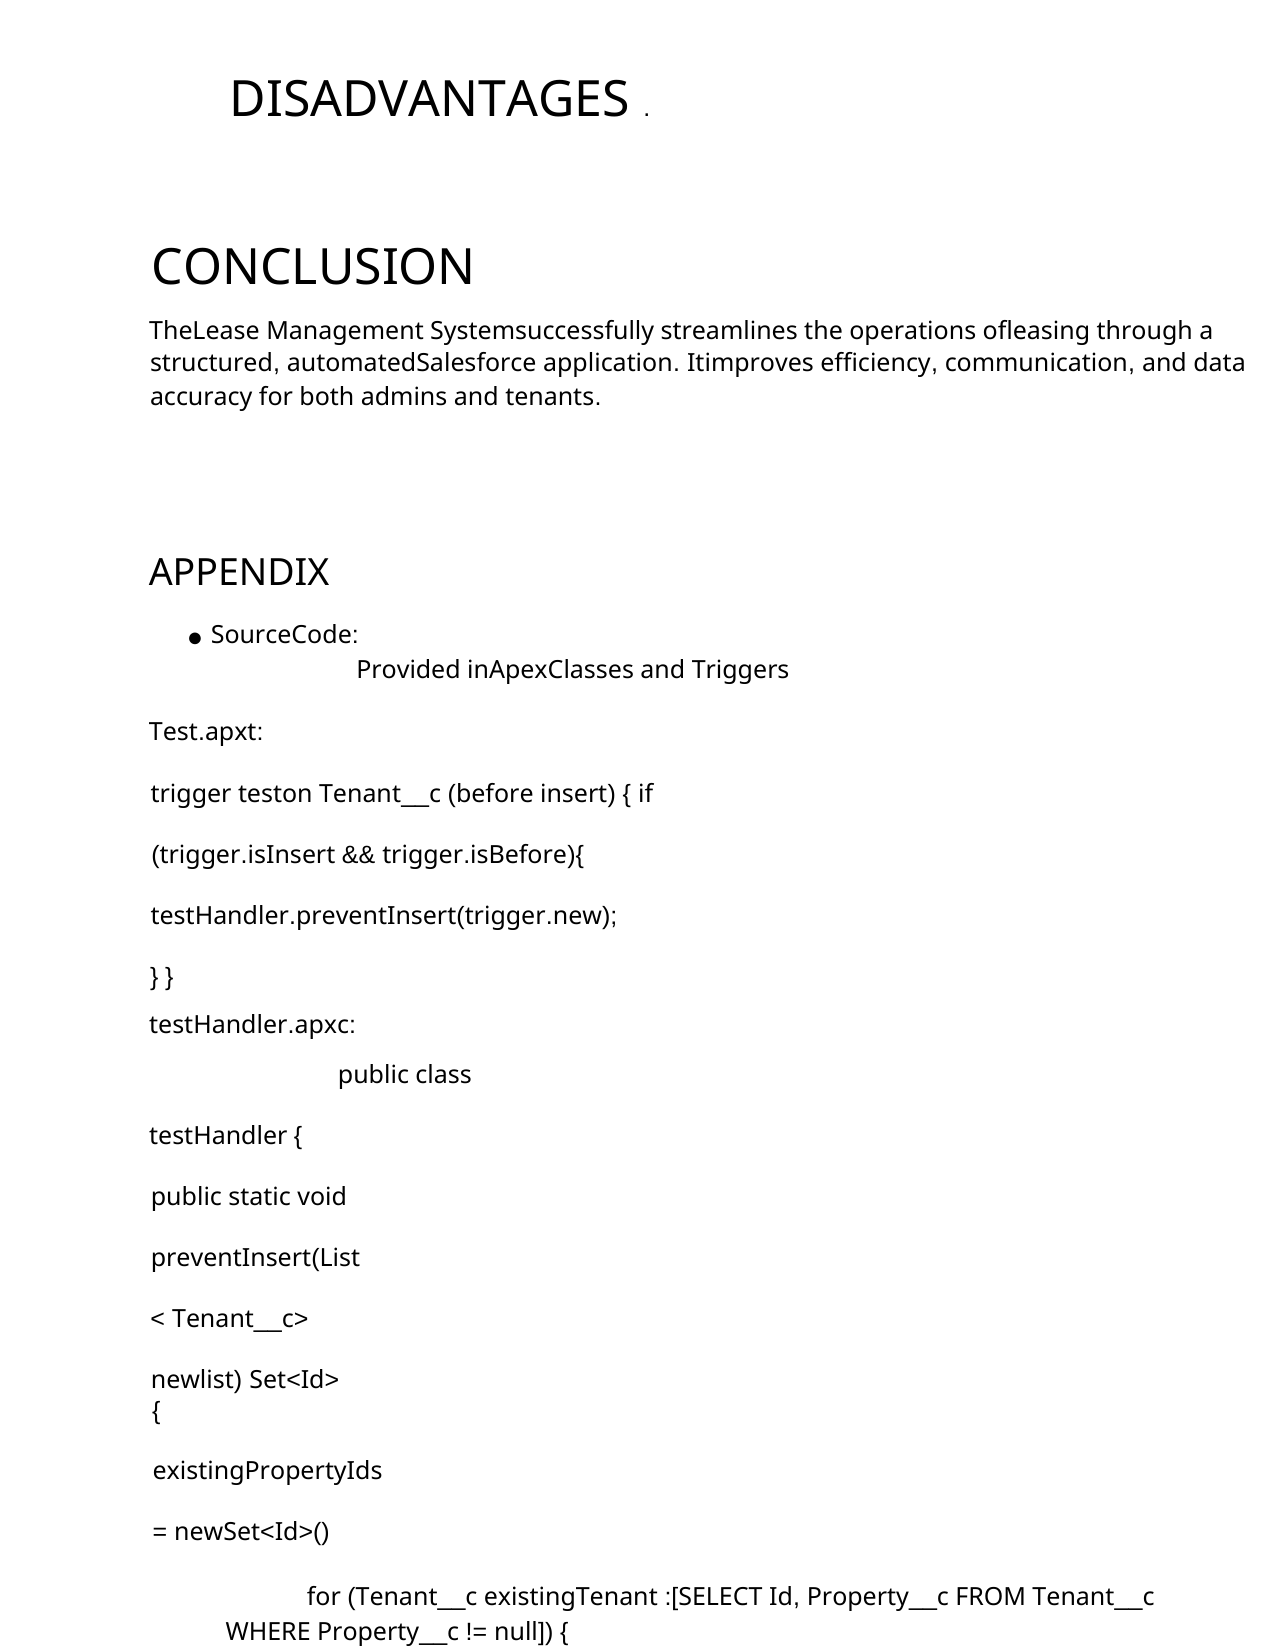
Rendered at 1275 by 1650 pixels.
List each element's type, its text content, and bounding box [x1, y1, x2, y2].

text TheLease Management Systemsuccessfully streamlines the operations ofleasing through a structured, automatedSalesforce application. Itimproves efficiency, communication, and data accuracy for both admins and tenants. [149, 313, 1250, 412]
text public class [148, 1057, 1266, 1091]
text testHandler { [149, 1118, 1266, 1152]
text newlist) Set<Id> [151, 1362, 1266, 1396]
text Provided inApexClasses and Triggers [356, 652, 1266, 686]
text { [152, 1396, 1266, 1425]
text ● SourceCode: [187, 604, 1266, 652]
text testHandler.preventInsert(trigger.new); [150, 897, 1266, 932]
text public static void [151, 1179, 1266, 1213]
text Test.apxt: [149, 714, 1266, 748]
text trigger teston Tenant__c (before insert) { if [150, 775, 1266, 809]
text testHandler.apxc: [149, 1007, 1266, 1041]
text preventInsert(List [151, 1240, 1266, 1274]
text CONCLUSION [152, 231, 1266, 299]
text APPENDIX [148, 546, 1266, 597]
text for (Tenant__c existingTenant :[SELECT Id, Property__c FROM Tenant__c WHERE Property__c != null]) { [225, 1579, 1225, 1648]
text DISADVANTAGES . [148, 63, 918, 131]
text < Tenant__c> [150, 1301, 1266, 1335]
text existingPropertyIds [152, 1453, 1266, 1487]
text (trigger.isInsert && trigger.isBefore){ [151, 836, 1266, 871]
text = newSet<Id>() [152, 1514, 1266, 1548]
text } } [150, 962, 1266, 991]
